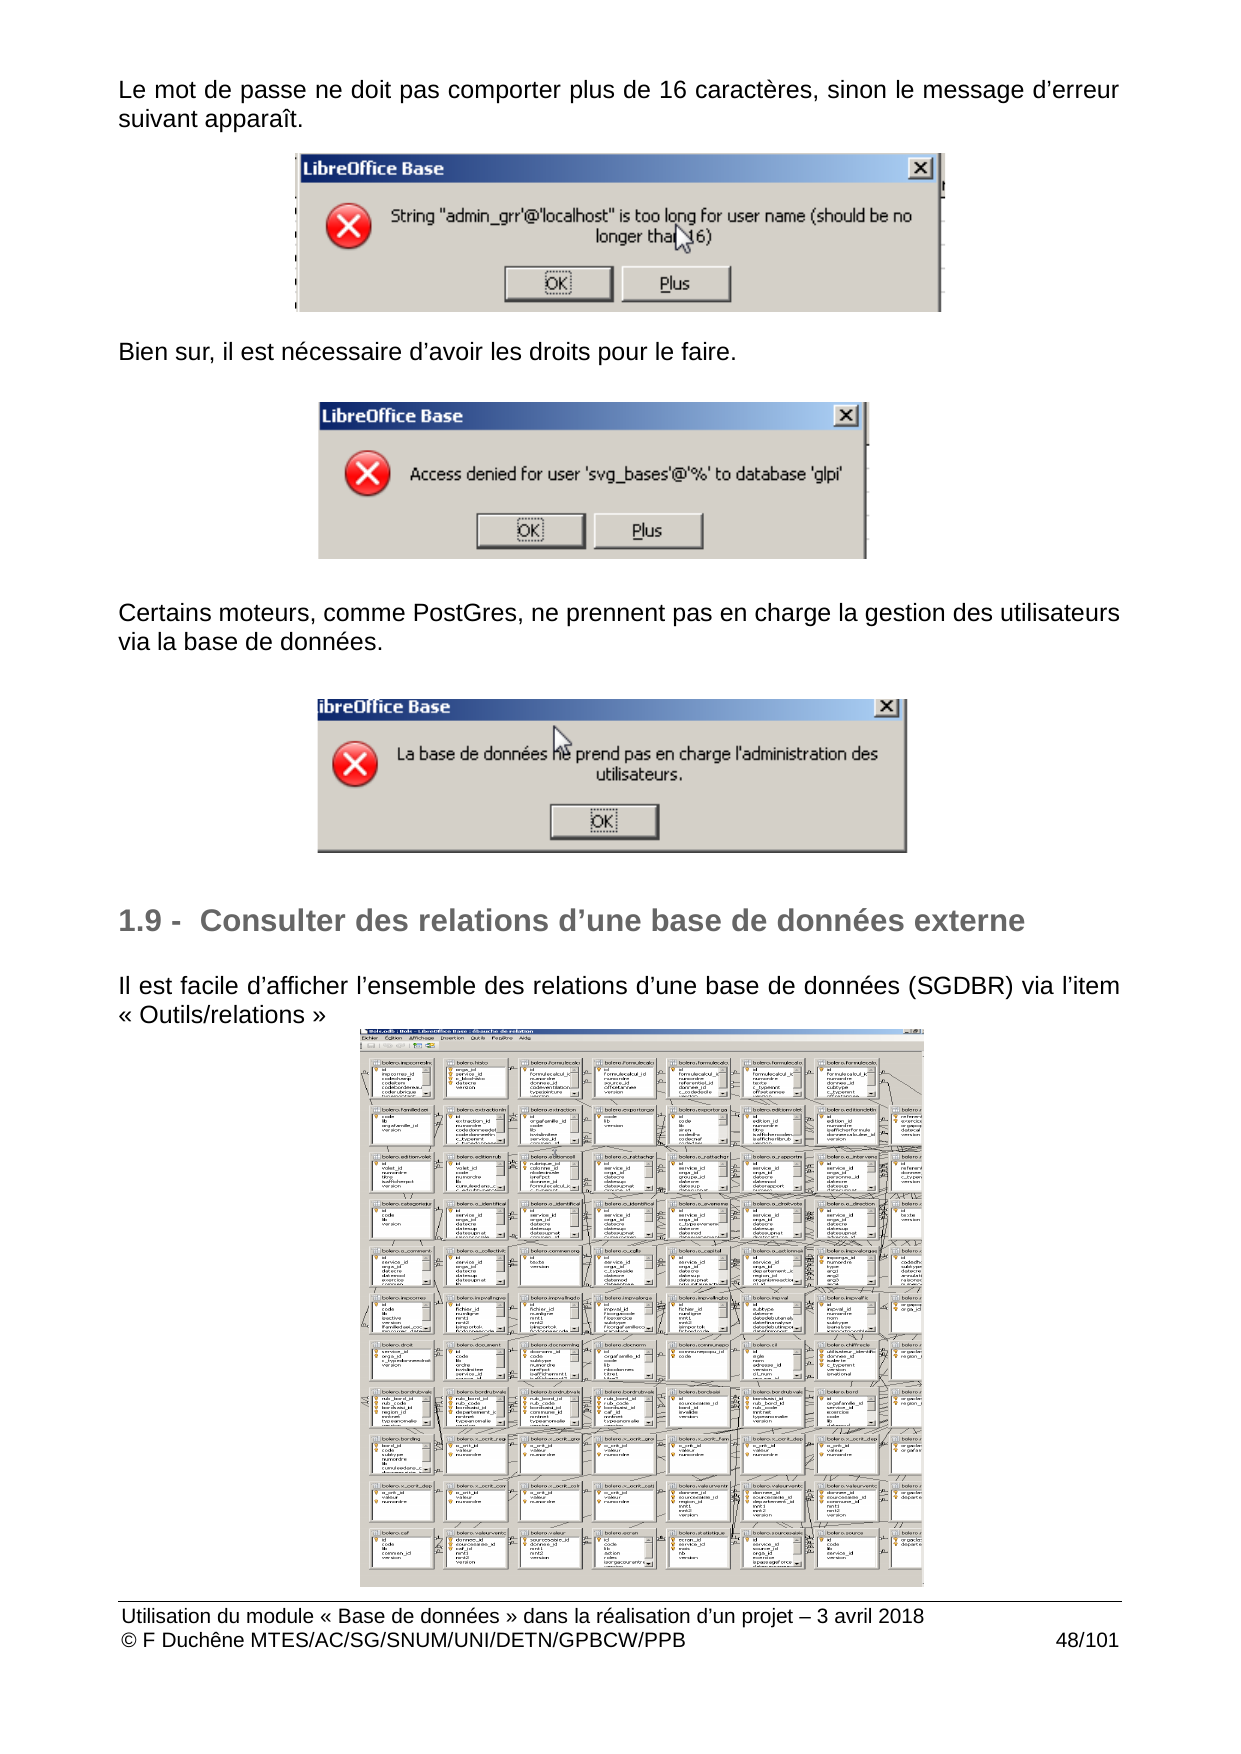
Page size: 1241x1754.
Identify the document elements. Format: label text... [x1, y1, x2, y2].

subtitle Consulter des relations d’une base de données externe [118, 902, 1122, 938]
text Il est facile d’afficher l’ensemble des relations d’une base de données (SGDBR) via l’item « Outils/relations » [118, 971, 1122, 1029]
picture [295, 153, 946, 312]
text Certains moteurs, comme PostGres, ne prennent pas en charge la gestion des utilisateurs via la base de données. [118, 598, 1122, 656]
picture [360, 1029, 924, 1587]
text Bien sur, il est nécessaire d’avoir les droits pour le faire. [118, 337, 1122, 366]
text Le mot de passe ne doit pas comporter plus de 16 caractères, sinon le message d’erreur suivant apparaît. [118, 75, 1122, 133]
picture [317, 402, 870, 559]
picture [317, 699, 923, 853]
